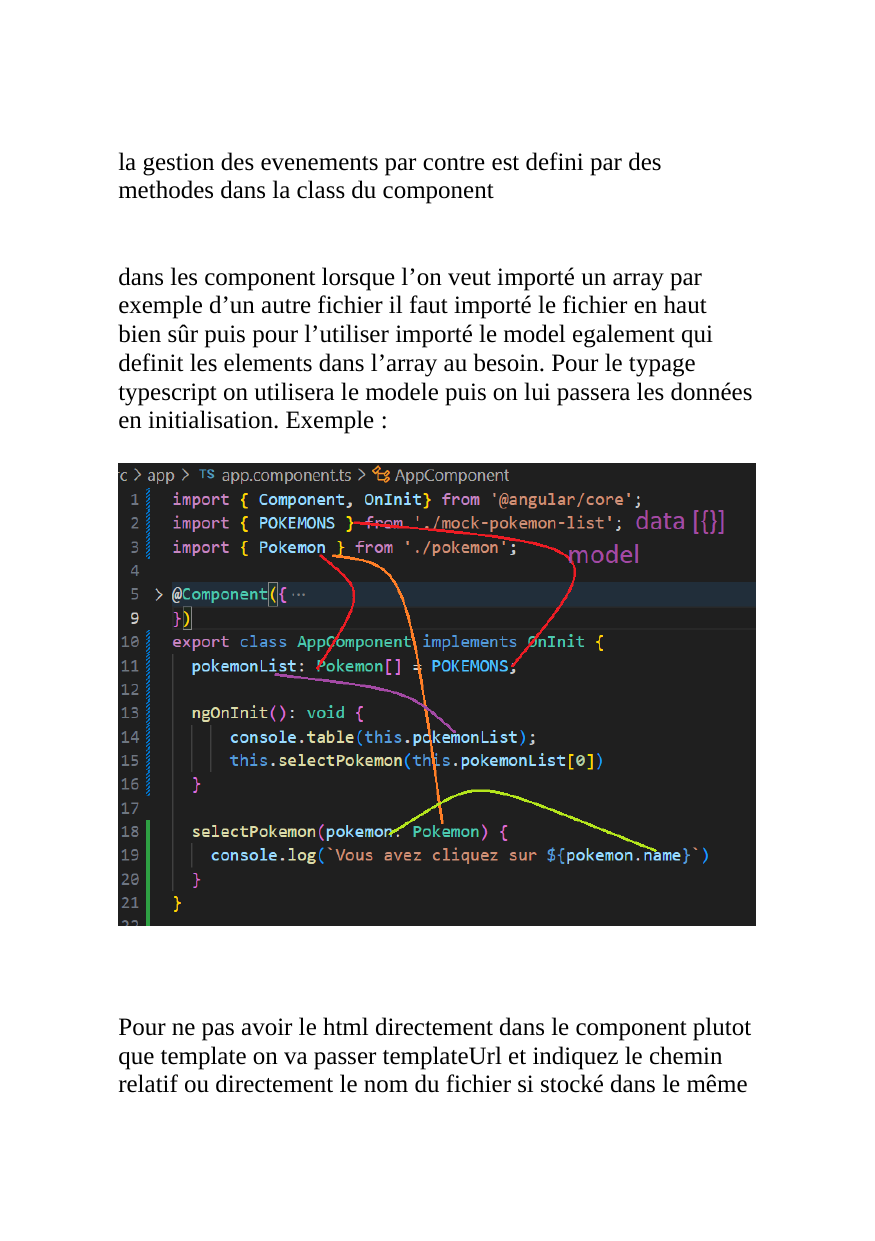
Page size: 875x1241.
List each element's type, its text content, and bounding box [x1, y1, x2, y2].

text la gestion des evenements par contre est defini par des methodes dans la class du component [118, 147, 756, 204]
picture [118, 463, 756, 926]
text Pour ne pas avoir le html directement dans le component plutot que template on va passer templateUrl et indiquez le chemin relatif ou directement le nom du fichier si stocké dans le même [118, 926, 756, 1098]
text dans les component lorsque l’on veut importé un array par exemple d’un autre fichier il faut importé le fichier en haut bien sûr puis pour l’utiliser importé le model egalement qui definit les elements dans l’array au besoin. Pour le typage typescript on utilisera le modele puis on lui passera les données en initialisation. Exemple : [118, 262, 756, 434]
